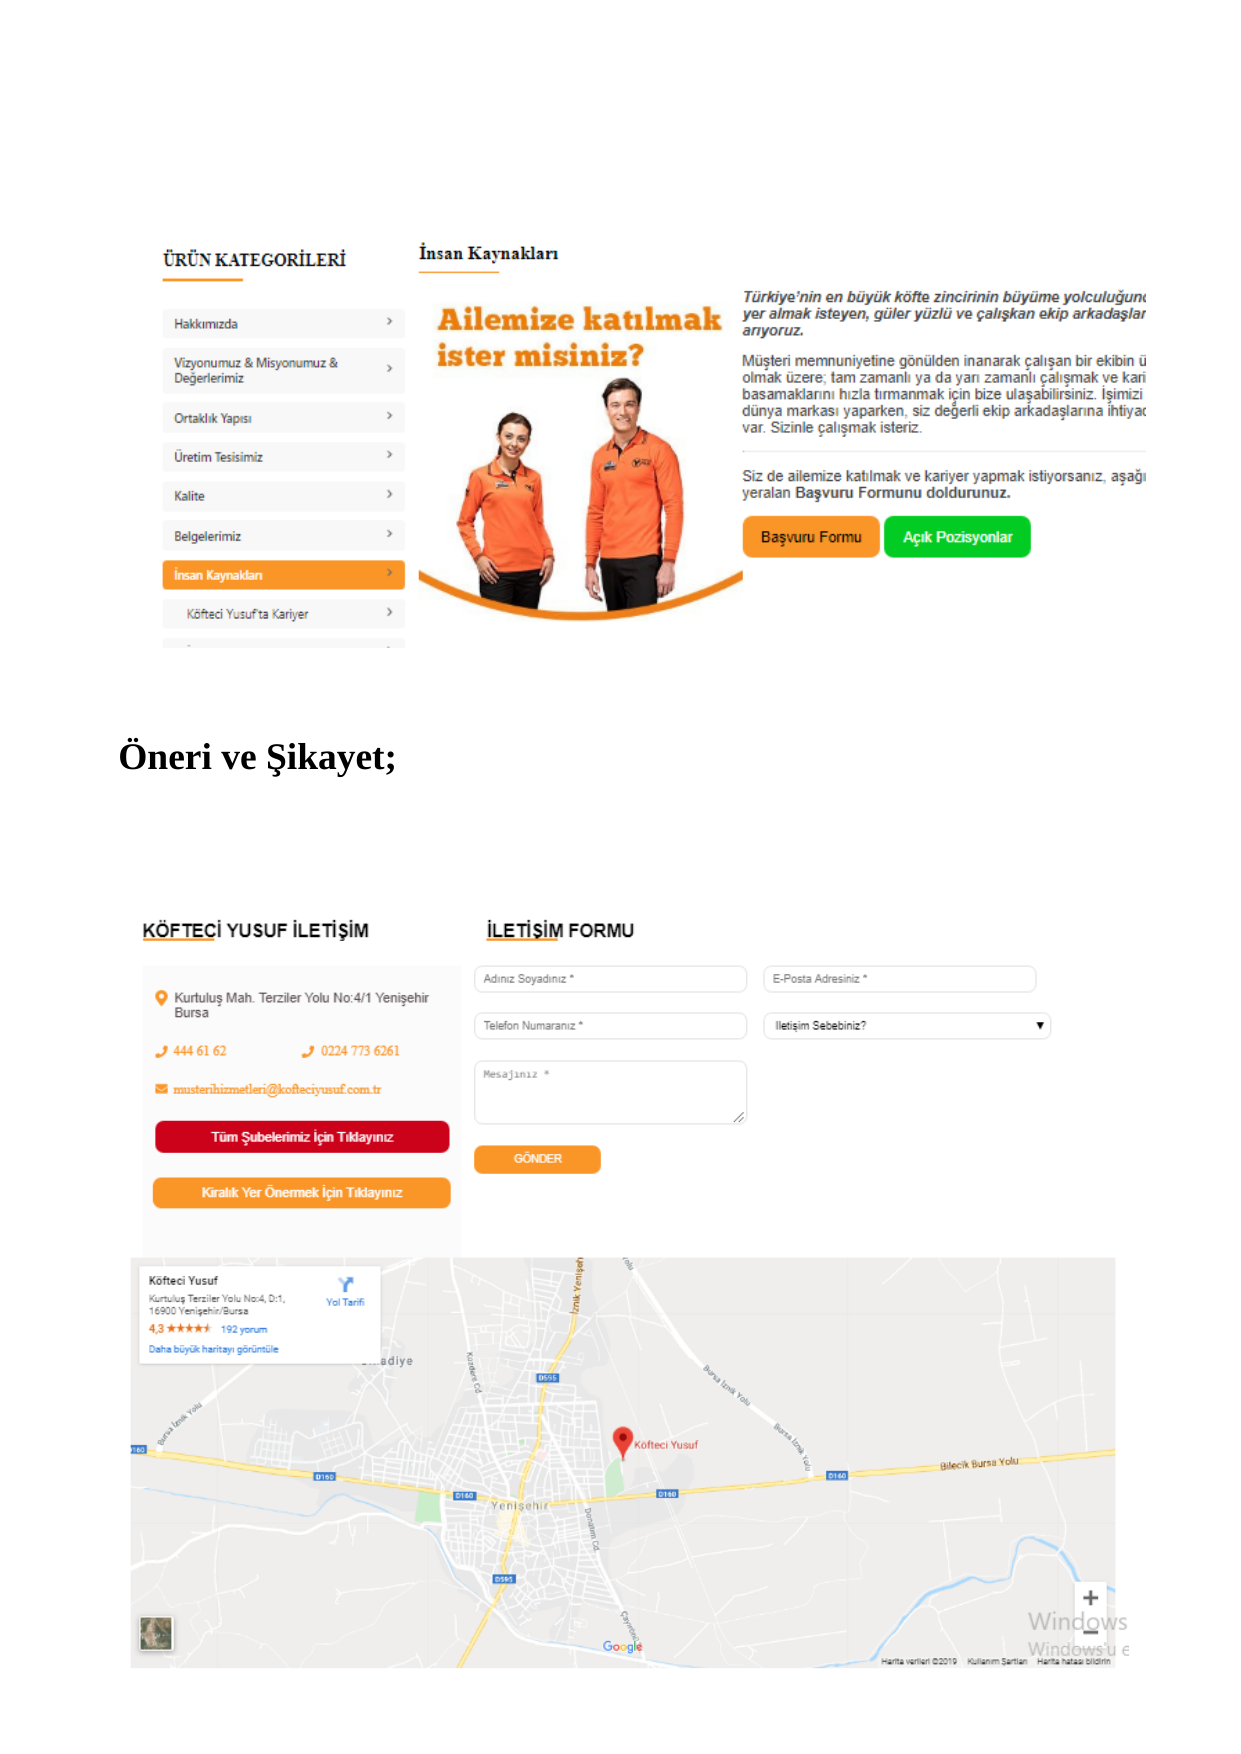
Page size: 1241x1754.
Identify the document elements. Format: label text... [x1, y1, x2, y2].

text Öneri ve Şikayet; [118, 734, 1122, 777]
picture [121, 904, 1129, 1699]
picture [131, 227, 1146, 648]
